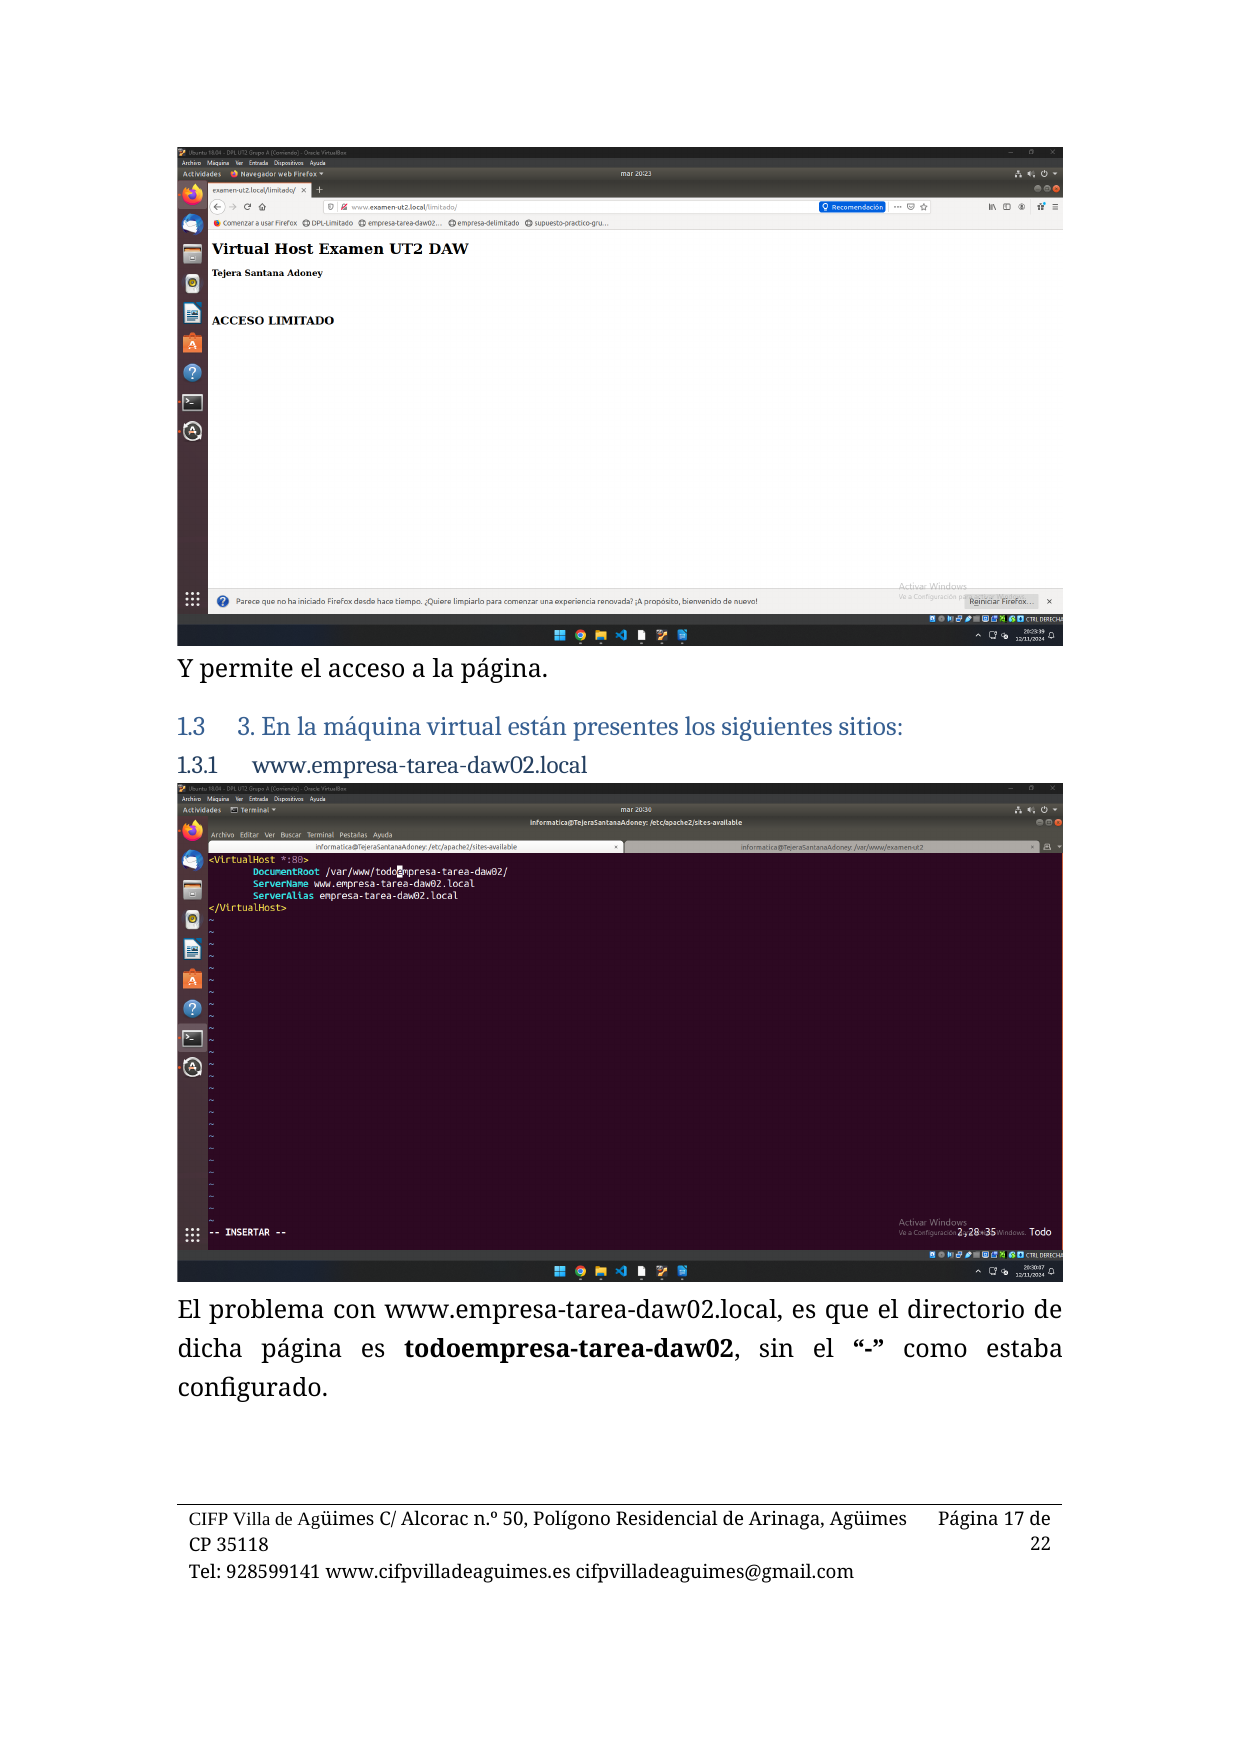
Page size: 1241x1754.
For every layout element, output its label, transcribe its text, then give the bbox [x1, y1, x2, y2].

text El problema con www.empresa-tarea-daw02.local, es que el directorio de dicha página es todoempresa-tarea-daw02, sin el “-” como estaba configurado. [177, 1282, 1063, 1404]
picture [177, 783, 1063, 1282]
subtitle www.empresa-tarea-daw02.local [177, 751, 1063, 779]
text Y permite el acceso a la página. [177, 646, 1063, 685]
picture [177, 147, 1063, 646]
subtitle 3. En la máquina virtual están presentes los siguientes sitios: [177, 711, 1063, 742]
